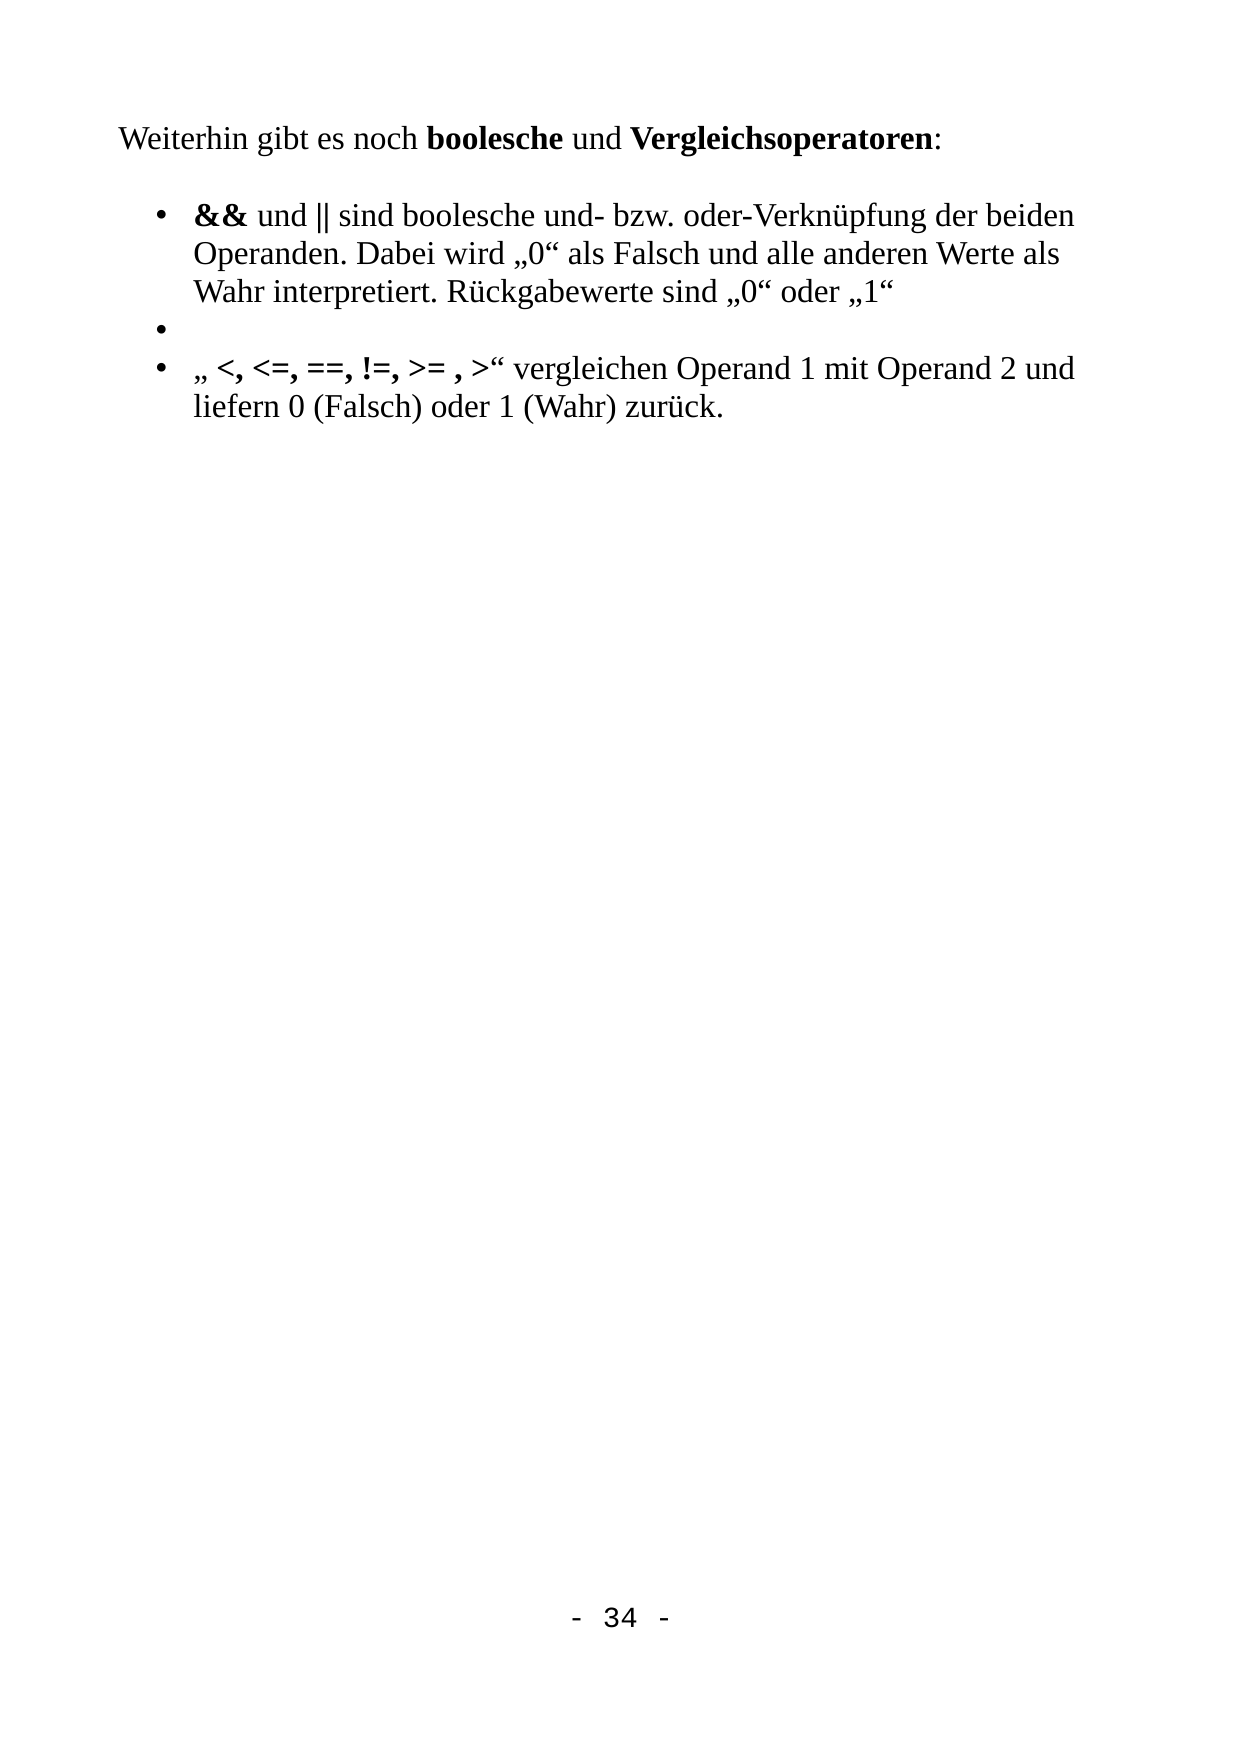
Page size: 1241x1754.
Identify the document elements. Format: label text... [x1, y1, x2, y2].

list „ <, <=, ==, !=, >= , >“ vergleichen Operand 1 mit Operand 2 und liefern 0 (Falsch) oder 1 (Wahr) zurück. [156, 348, 1122, 425]
text Weiterhin gibt es noch boolesche und Vergleichsoperatoren: [118, 118, 1122, 156]
list && und || sind boolesche und- bzw. oder-Verknüpfung der beiden Operanden. Dabei wird „0“ als Falsch und alle anderen Werte als Wahr interpretiert. Rückgabewerte sind „0“ oder „1“ [156, 195, 1122, 310]
